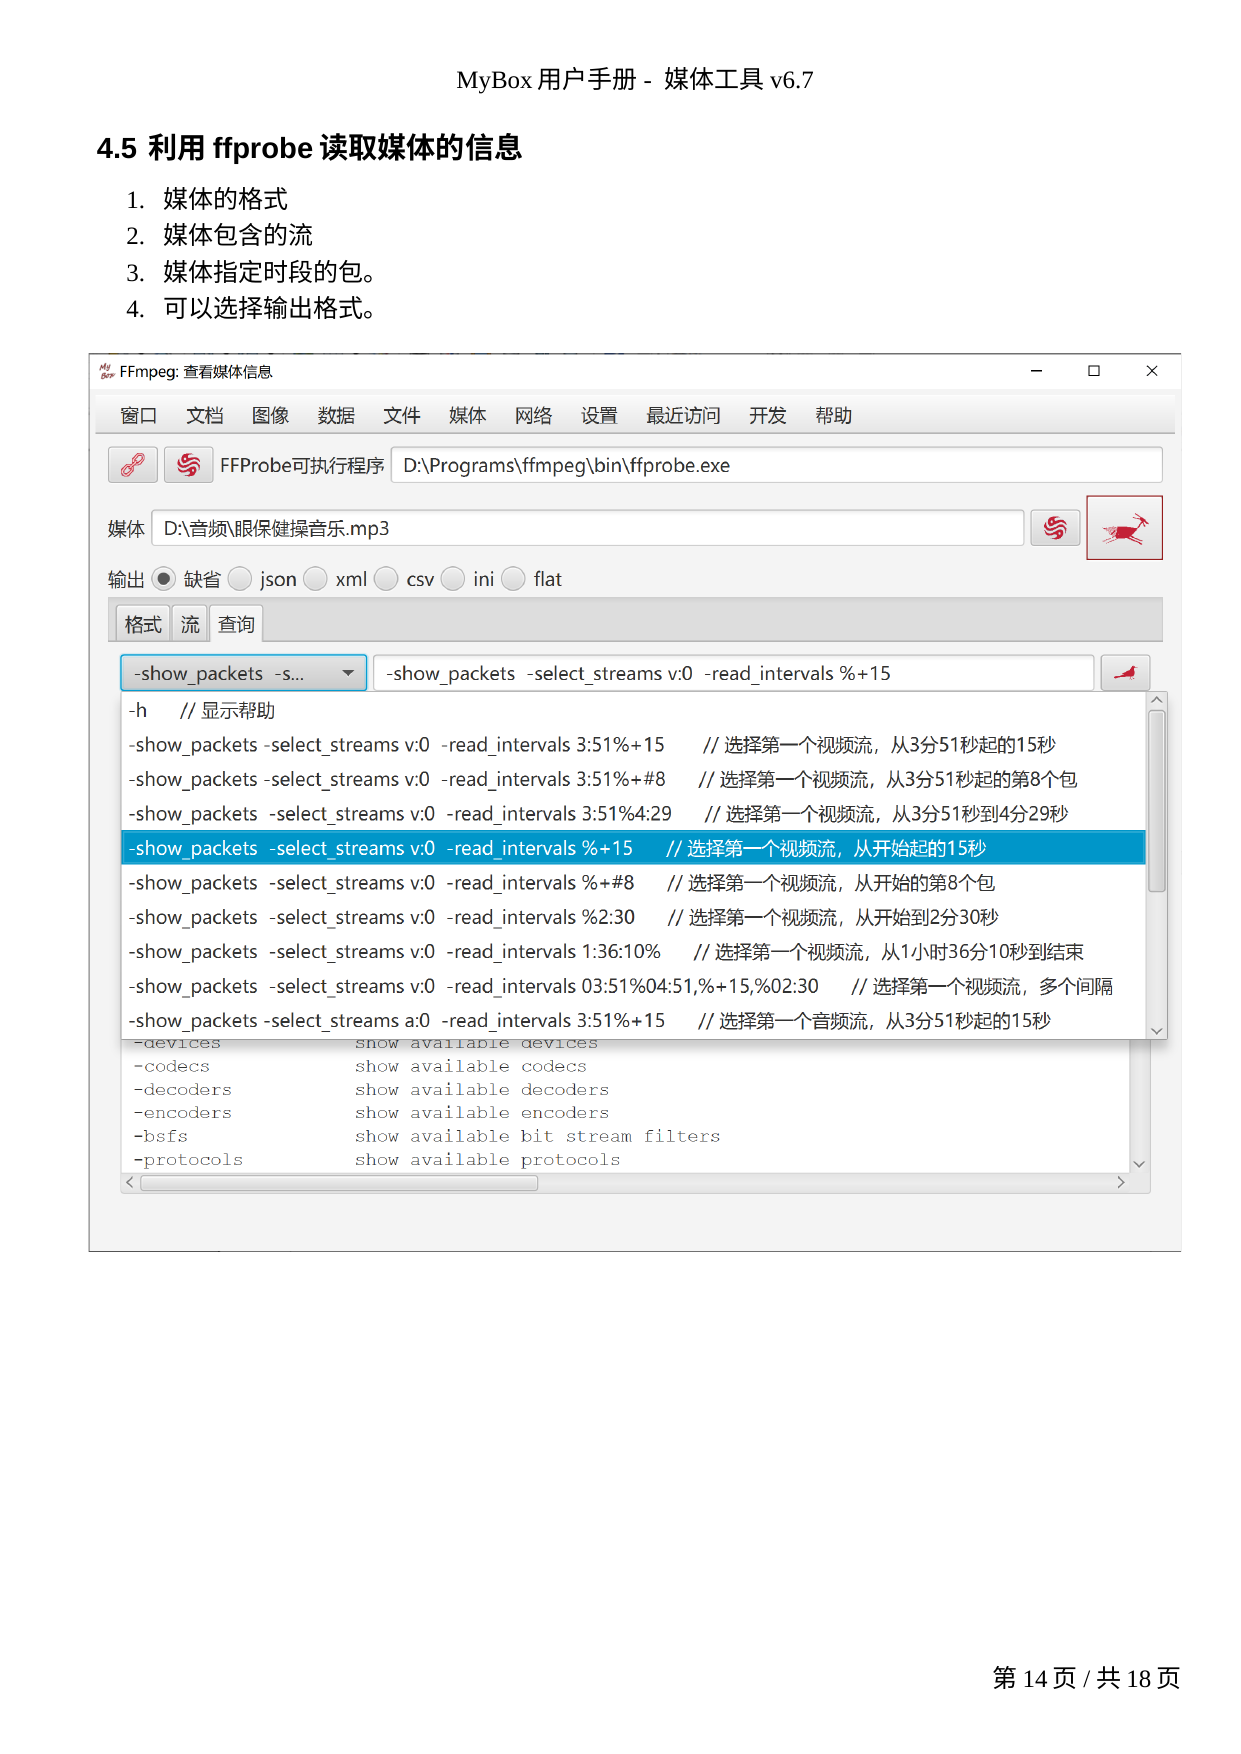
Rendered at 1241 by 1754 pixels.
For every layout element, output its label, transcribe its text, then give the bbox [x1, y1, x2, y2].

list 媒体包含的流 [126, 216, 1181, 252]
picture [88, 353, 1182, 1252]
list 媒体指定时段的包。 [126, 252, 1181, 288]
subtitle 利用ffprobe读取媒体的信息 [88, 125, 1181, 167]
list 可以选择输出格式。 [126, 288, 1181, 324]
list 媒体的格式 [126, 179, 1181, 216]
